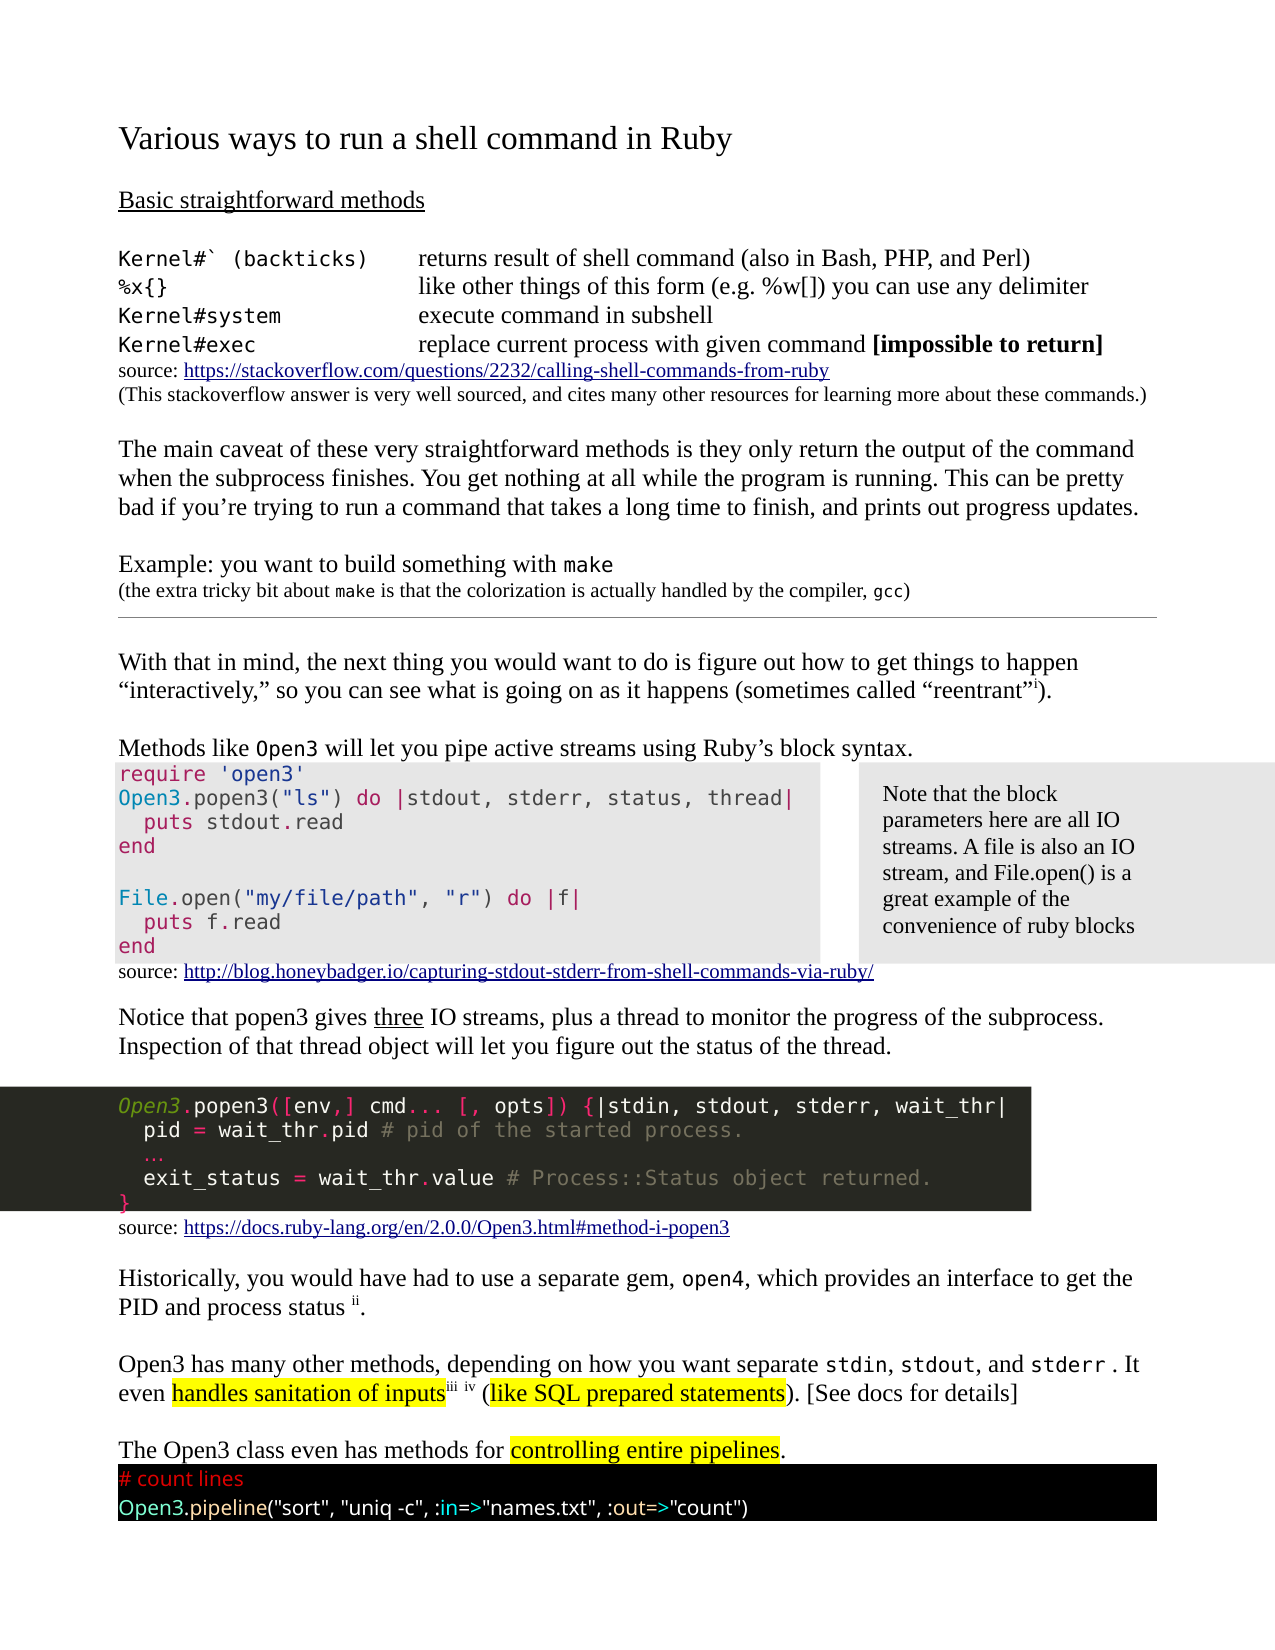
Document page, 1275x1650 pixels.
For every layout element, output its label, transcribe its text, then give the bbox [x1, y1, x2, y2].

text } [118, 1191, 1157, 1215]
text File.open("my/file/path", "r") do |f| puts f.read end [821, 886, 858, 959]
text Open3.pipeline("sort", "uniq -c", :in=>"names.txt", :out=>"count") [118, 1493, 1157, 1521]
text require 'open3' Open3.popen3("ls") do |stdout, stderr, status, thread| puts stdout.read end [821, 762, 858, 859]
text (the extra tricky bit about make is that the colorization is actually handled by the compiler, gcc) [118, 578, 1157, 602]
text The main caveat of these very straightforward methods is they only return the output of the command when the subprocess finishes. You get nothing at all while the program is running. This can be pretty bad if you’re trying to run a command that takes a long time to finish, and prints out progress updates. [118, 434, 1157, 521]
text Historically, you would have had to use a separate gem, open4, which provides an interface to get the PID and process status . [118, 1263, 1157, 1321]
text source: http://blog.honeybadger.io/capturing-stdout-stderr-from-shell-commands-via-ruby/ [118, 959, 1157, 983]
text Notice that popen3 gives three IO streams, plus a thread to monitor the progress of the subprocess. Inspection of that thread object will let you figure out the status of the thread. [118, 1002, 1157, 1059]
text source: https://docs.ruby-lang.org/en/2.0.0/Open3.html#method-i-popen3 [118, 1215, 1157, 1239]
text Open3 has many other methods, depending on how you want separate stdin, stdout, and stderr . It even handles sanitation of inputs (like SQL prepared statements). [See docs for details] The Open3 class even has methods for controlling entire pipelines. [118, 1349, 1157, 1464]
text # count lines [118, 1464, 1157, 1493]
text With that in mind, the next thing you would want to do is figure out how to get things to happen “interactively,” so you can see what is going on as it happens (sometimes called “reentrant”). [118, 647, 1157, 704]
text exit_status = wait_thr.value # Process::Status object returned. [1032, 1166, 1157, 1191]
text %x{} like other things of this form (e.g. %w[]) you can use any delimiter [118, 271, 1157, 300]
text Open3.popen3([env,] cmd... [, opts]) {|stdin, stdout, stderr, wait_thr| [1032, 1094, 1157, 1118]
text Kernel#exec replace current process with given command [impossible to return] [118, 329, 1157, 358]
text Various ways to run a shell command in Ruby [118, 118, 1157, 156]
text … [1032, 1142, 1157, 1166]
text pid = wait_thr.pid # pid of the started process. [1032, 1118, 1157, 1142]
text Kernel#` (backticks) returns result of shell command (also in Bash, PHP, and Perl) [118, 243, 1157, 271]
text source: https://stackoverflow.com/questions/2232/calling-shell-commands-from-ruby [118, 358, 1157, 382]
text Methods like Open3 will let you pipe active streams using Ruby’s block syntax. [118, 733, 1157, 762]
text Basic straightforward methods [118, 185, 1157, 214]
text Example: you want to build something with make [118, 549, 1157, 578]
text Kernel#system execute command in subshell [118, 300, 1157, 329]
text (This stackoverflow answer is very well sourced, and cites many other resources for learning more about these commands.) [118, 382, 1157, 406]
